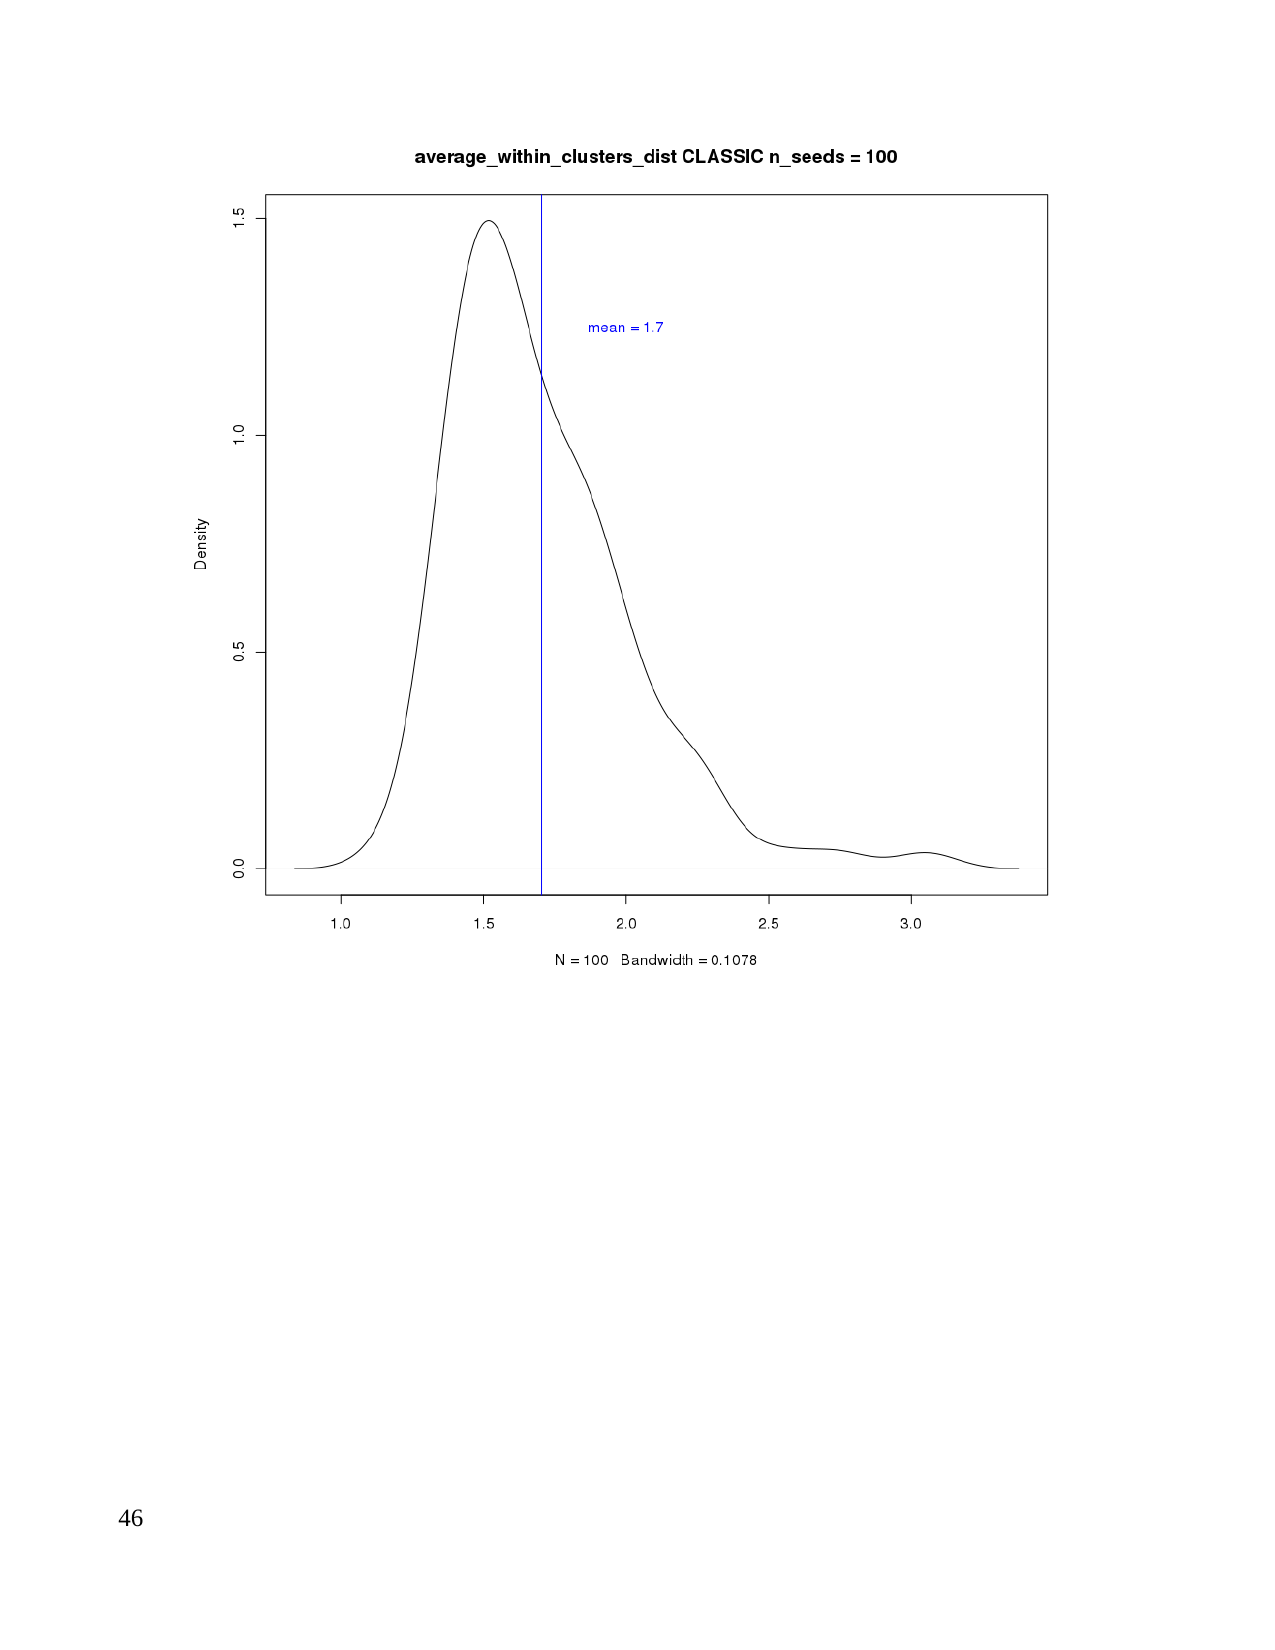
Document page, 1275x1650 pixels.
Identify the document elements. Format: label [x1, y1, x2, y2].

picture [190, 118, 1086, 989]
